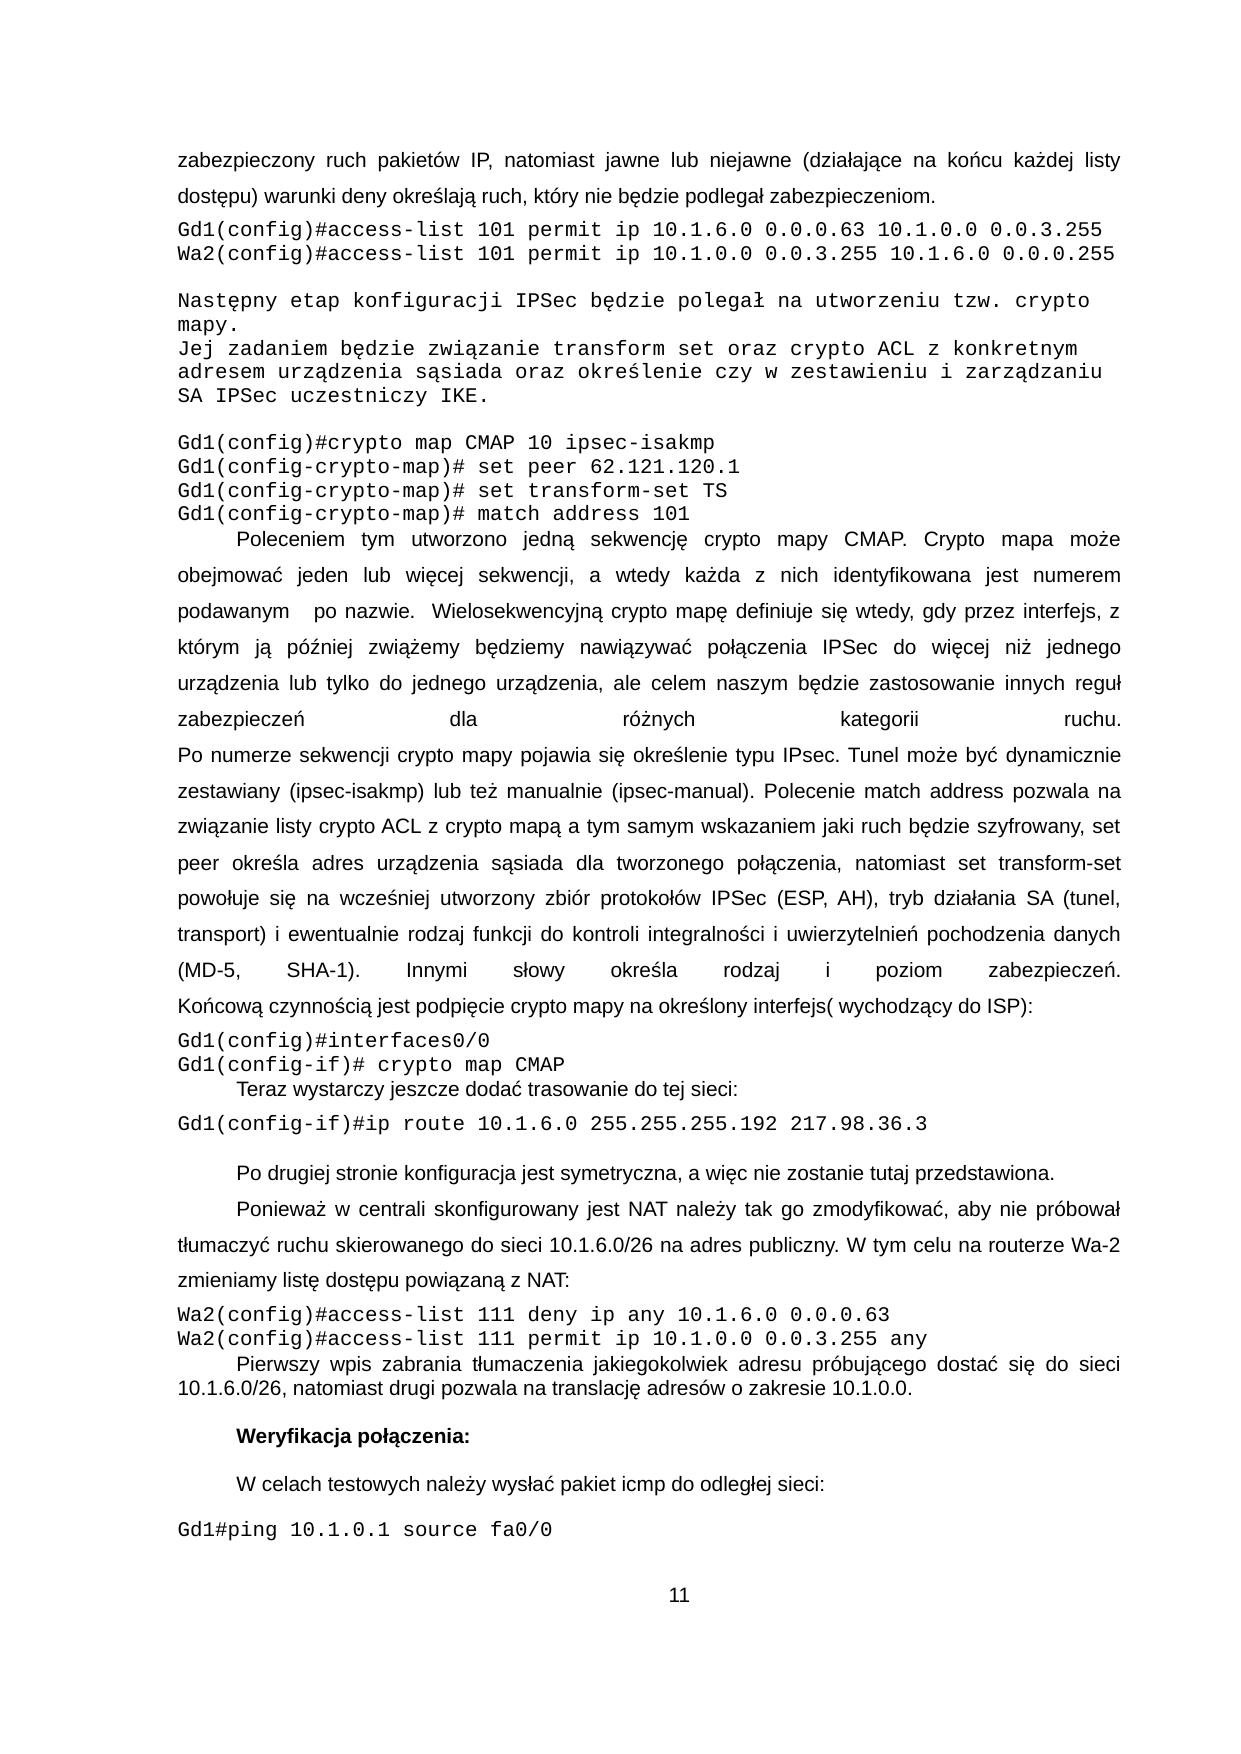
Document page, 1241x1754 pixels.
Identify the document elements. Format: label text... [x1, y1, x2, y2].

text Ponieważ w centrali skonfigurowany jest NAT należy tak go zmodyfikować, aby nie próbował tłumaczyć ruchu skierowanego do sieci 10.1.6.0/26 na adres publiczny. W tym celu na routerze Wa-2 zmieniamy listę dostępu powiązaną z NAT: [177, 1196, 1122, 1292]
text W celach testowych należy wysłać pakiet icmp do odległej sieci: [177, 1471, 1122, 1495]
text Gd1(config)#crypto map CMAP 10 ipsec-isakmp [177, 432, 1122, 456]
text Wa2(config)#access-list 111 deny ip any 10.1.6.0 0.0.0.63 [177, 1304, 1122, 1328]
text Gd1(config-crypto-map)# set peer 62.121.120.1 [177, 456, 1122, 479]
text Poleceniem tym utworzono jedną sekwencję crypto mapy CMAP. Crypto mapa może obejmować jeden lub więcej sekwencji, a wtedy każda z nich identyfikowana jest numerem podawanym po nazwie. Wielosekwencyjną crypto mapę definiuje się wtedy, gdy przez interfejs, z którym ją później zwiążemy będziemy nawiązywać połączenia IPSec do więcej niż jednego urządzenia lub tylko do jednego urządzenia, ale celem naszym będzie zastosowanie innych reguł zabezpieczeń dla różnych kategorii ruchu. Po numerze sekwencji crypto mapy pojawia się określenie typu IPsec. Tunel może być dynamicznie zestawiany (ipsec-isakmp) lub też manualnie (ipsec-manual). Polecenie match address pozwala na związanie listy crypto ACL z crypto mapą a tym samym wskazaniem jaki ruch będzie szyfrowany, set peer określa adres urządzenia sąsiada dla tworzonego połączenia, natomiast set transform-set powołuje się na wcześniej utworzony zbiór protokołów IPSec (ESP, AH), tryb działania SA (tunel, transport) i ewentualnie rodzaj funkcji do kontroli integralności i uwierzytelnień pochodzenia danych (MD-5, SHA-1). Innymi słowy określa rodzaj i poziom zabezpieczeń. Końcową czynnością jest podpięcie crypto mapy na określony interfejs( wychodzący do ISP): [177, 527, 1122, 1018]
text Następny etap konfiguracji IPSec będzie polegał na utworzeniu tzw. crypto mapy. Jej zadaniem będzie związanie transform set oraz crypto ACL z konkretnym adresem urządzenia sąsiada oraz określenie czy w zestawieniu i zarządzaniu SA IPSec uczestniczy IKE. [177, 267, 1122, 432]
text Gd1(config)#interfaces0/0 Gd1(config-if)# crypto map CMAP [177, 1030, 1122, 1077]
text Gd1(config-crypto-map)# match address 101 [177, 503, 1122, 527]
text Wa2(config)#access-list 101 permit ip 10.1.0.0 0.0.3.255 10.1.6.0 0.0.0.255 [177, 243, 1122, 267]
text Gd1(config)#access-list 101 permit ip 10.1.6.0 0.0.0.63 10.1.0.0 0.0.3.255 [177, 219, 1122, 243]
text Wa2(config)#access-list 111 permit ip 10.1.0.0 0.0.3.255 any [177, 1328, 1122, 1352]
text Teraz wystarczy jeszcze dodać trasowanie do tej sieci: [177, 1077, 1122, 1101]
text zabezpieczony ruch pakietów IP, natomiast jawne lub niejawne (działające na końcu każdej listy dostępu) warunki deny określają ruch, który nie będzie podlegał zabezpieczeniom. [177, 148, 1122, 207]
text Pierwszy wpis zabrania tłumaczenia jakiegokolwiek adresu próbującego dostać się do sieci 10.1.6.0/26, natomiast drugi pozwala na translację adresów o zakresie 10.1.0.0. [177, 1352, 1122, 1399]
text Gd1#ping 10.1.0.1 source fa0/0 [177, 1519, 1122, 1543]
text Po drugiej stronie konfiguracja jest symetryczna, a więc nie zostanie tutaj przedstawiona. [177, 1161, 1122, 1184]
text Gd1(config-if)#ip route 10.1.6.0 255.255.255.192 217.98.36.3 [177, 1113, 1122, 1137]
text Weryfikacja połączenia: [177, 1423, 1122, 1447]
text Gd1(config-crypto-map)# set transform-set TS [177, 479, 1122, 503]
